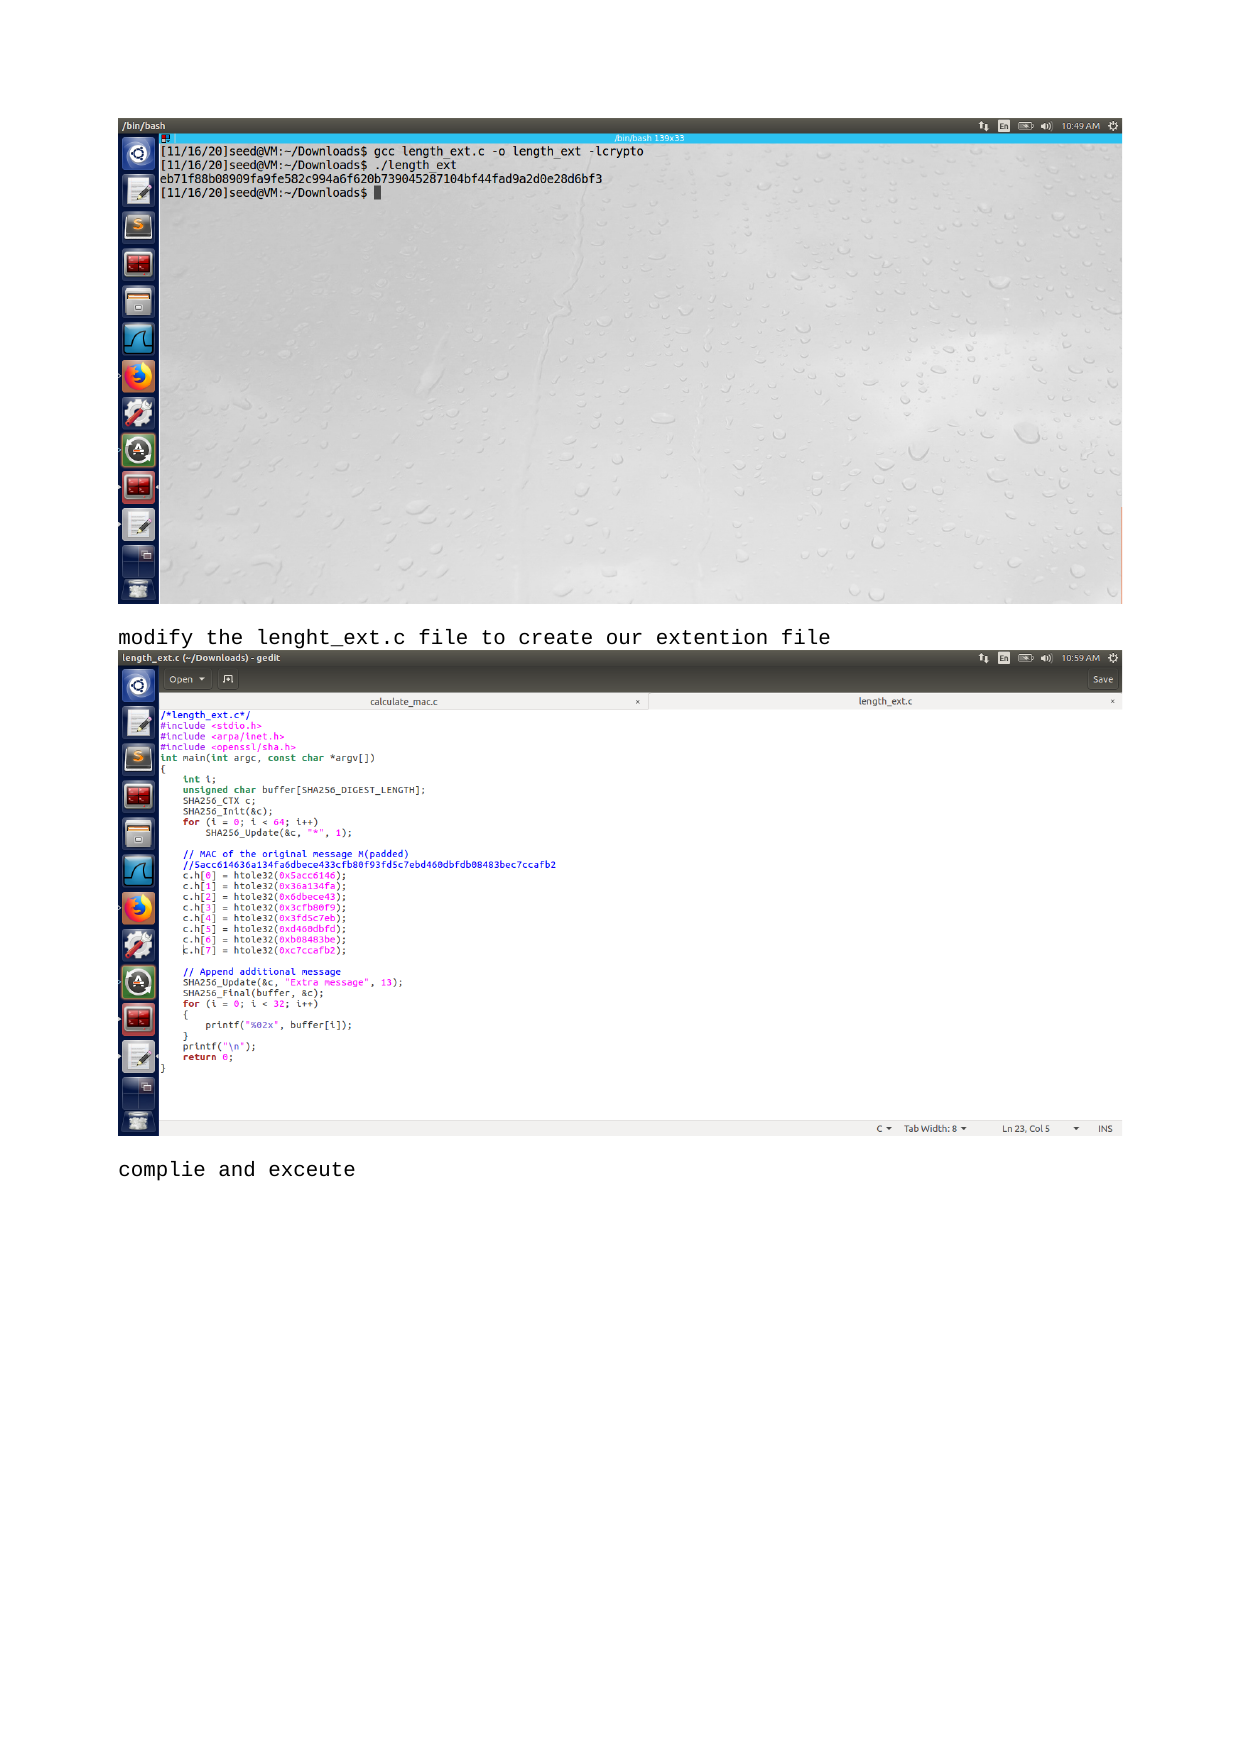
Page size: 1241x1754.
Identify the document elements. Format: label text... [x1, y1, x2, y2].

picture [118, 118, 1123, 604]
text complie and exceute [118, 1159, 1122, 1183]
text modify the lenght_ext.c file to create our extention file [118, 627, 1122, 650]
picture [118, 650, 1123, 1136]
